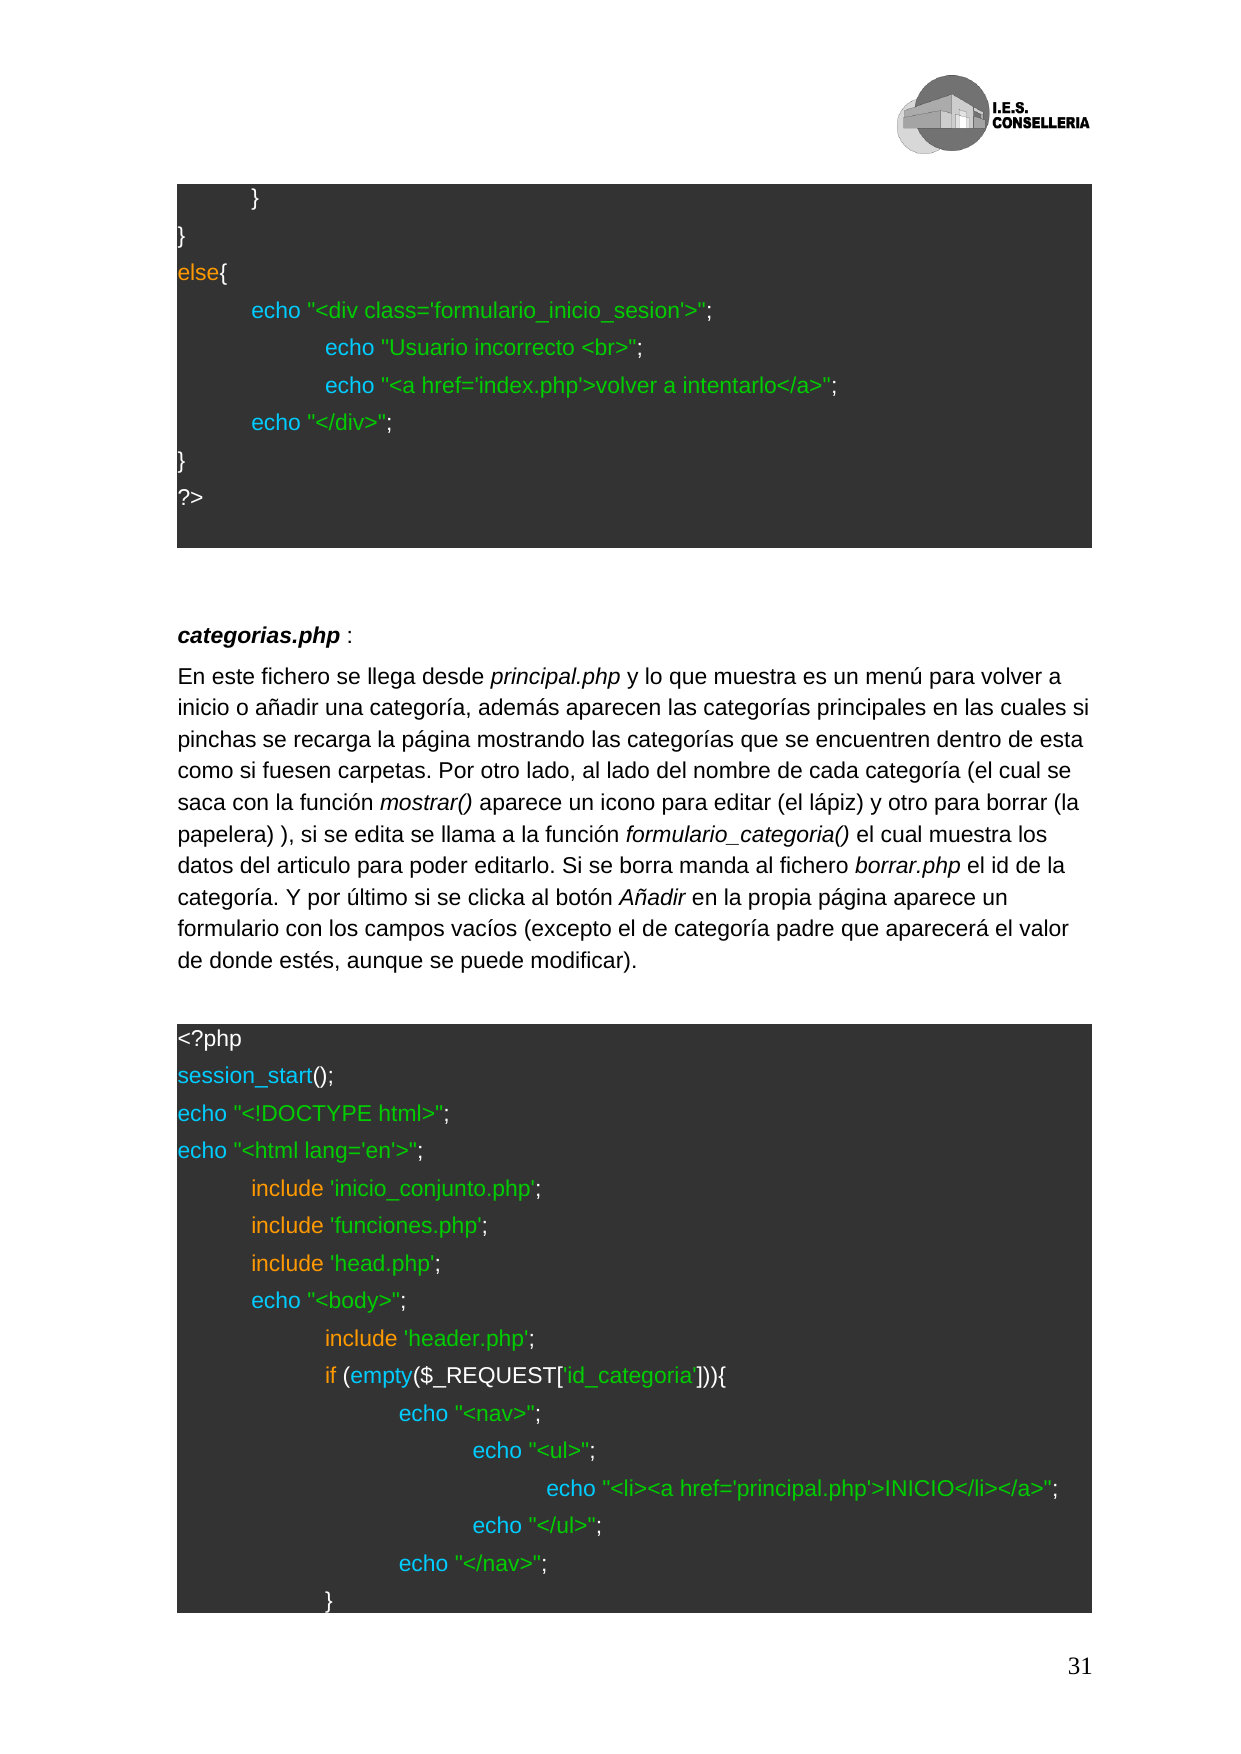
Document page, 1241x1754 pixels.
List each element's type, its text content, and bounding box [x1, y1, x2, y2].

text En este fichero se llega desde principal.php y lo que muestra es un menú para volver a inicio o añadir una categoría, además aparecen las categorías principales en las cuales si pinchas se recarga la página mostrando las categorías que se encuentren dentro de esta como si fuesen carpetas. Por otro lado, al lado del nombre de cada categoría (el cual se saca con la función mostrar() aparece un icono para editar (el lápiz) y otro para borrar (la papelera) ), si se edita se llama a la función formulario_categoria() el cual muestra los datos del articulo para poder editarlo. Si se borra manda al fichero borrar.php el id de la categoría. Y por último si se clicka al botón Añadir en la propia página aparece un formulario con los campos vacíos (excepto el de categoría padre que aparecerá el valor de donde estés, aunque se puede modificar). [177, 663, 1092, 973]
text echo "</div>"; [177, 409, 1092, 436]
text echo "<nav>"; [177, 1399, 1092, 1426]
text } [177, 1587, 1092, 1613]
text ?> [177, 484, 1092, 511]
text categorias.php : [177, 622, 1092, 649]
text include 'inicio_conjunto.php'; [177, 1174, 1092, 1201]
text else{ [177, 259, 1092, 286]
text echo "<a href='index.php'>volver a intentarlo</a>"; [177, 372, 1092, 398]
text session_start(); [177, 1062, 1092, 1088]
text if (empty($_REQUEST['id_categoria'])){ [177, 1362, 1092, 1388]
picture [894, 73, 1093, 155]
text include 'head.php'; [177, 1249, 1092, 1276]
text } [177, 184, 1092, 211]
text echo "<body>"; [177, 1287, 1092, 1313]
text echo "<!DOCTYPE html>"; [177, 1099, 1092, 1126]
text echo "Usuario incorrecto <br>"; [177, 334, 1092, 361]
text echo "<html lang='en'>"; [177, 1137, 1092, 1163]
text include 'funciones.php'; [177, 1212, 1092, 1238]
text echo "<div class='formulario_inicio_sesion'>"; [177, 297, 1092, 323]
text echo "<ul>"; [177, 1437, 1092, 1463]
text echo "</nav>"; [177, 1549, 1092, 1576]
text echo "</ul>"; [177, 1512, 1092, 1538]
text } [177, 222, 1092, 248]
text <?php [177, 1024, 1092, 1051]
text } [177, 447, 1092, 473]
text include 'header.php'; [177, 1324, 1092, 1351]
text echo "<li><a href='principal.php'>INICIO</li></a>"; [177, 1474, 1092, 1501]
